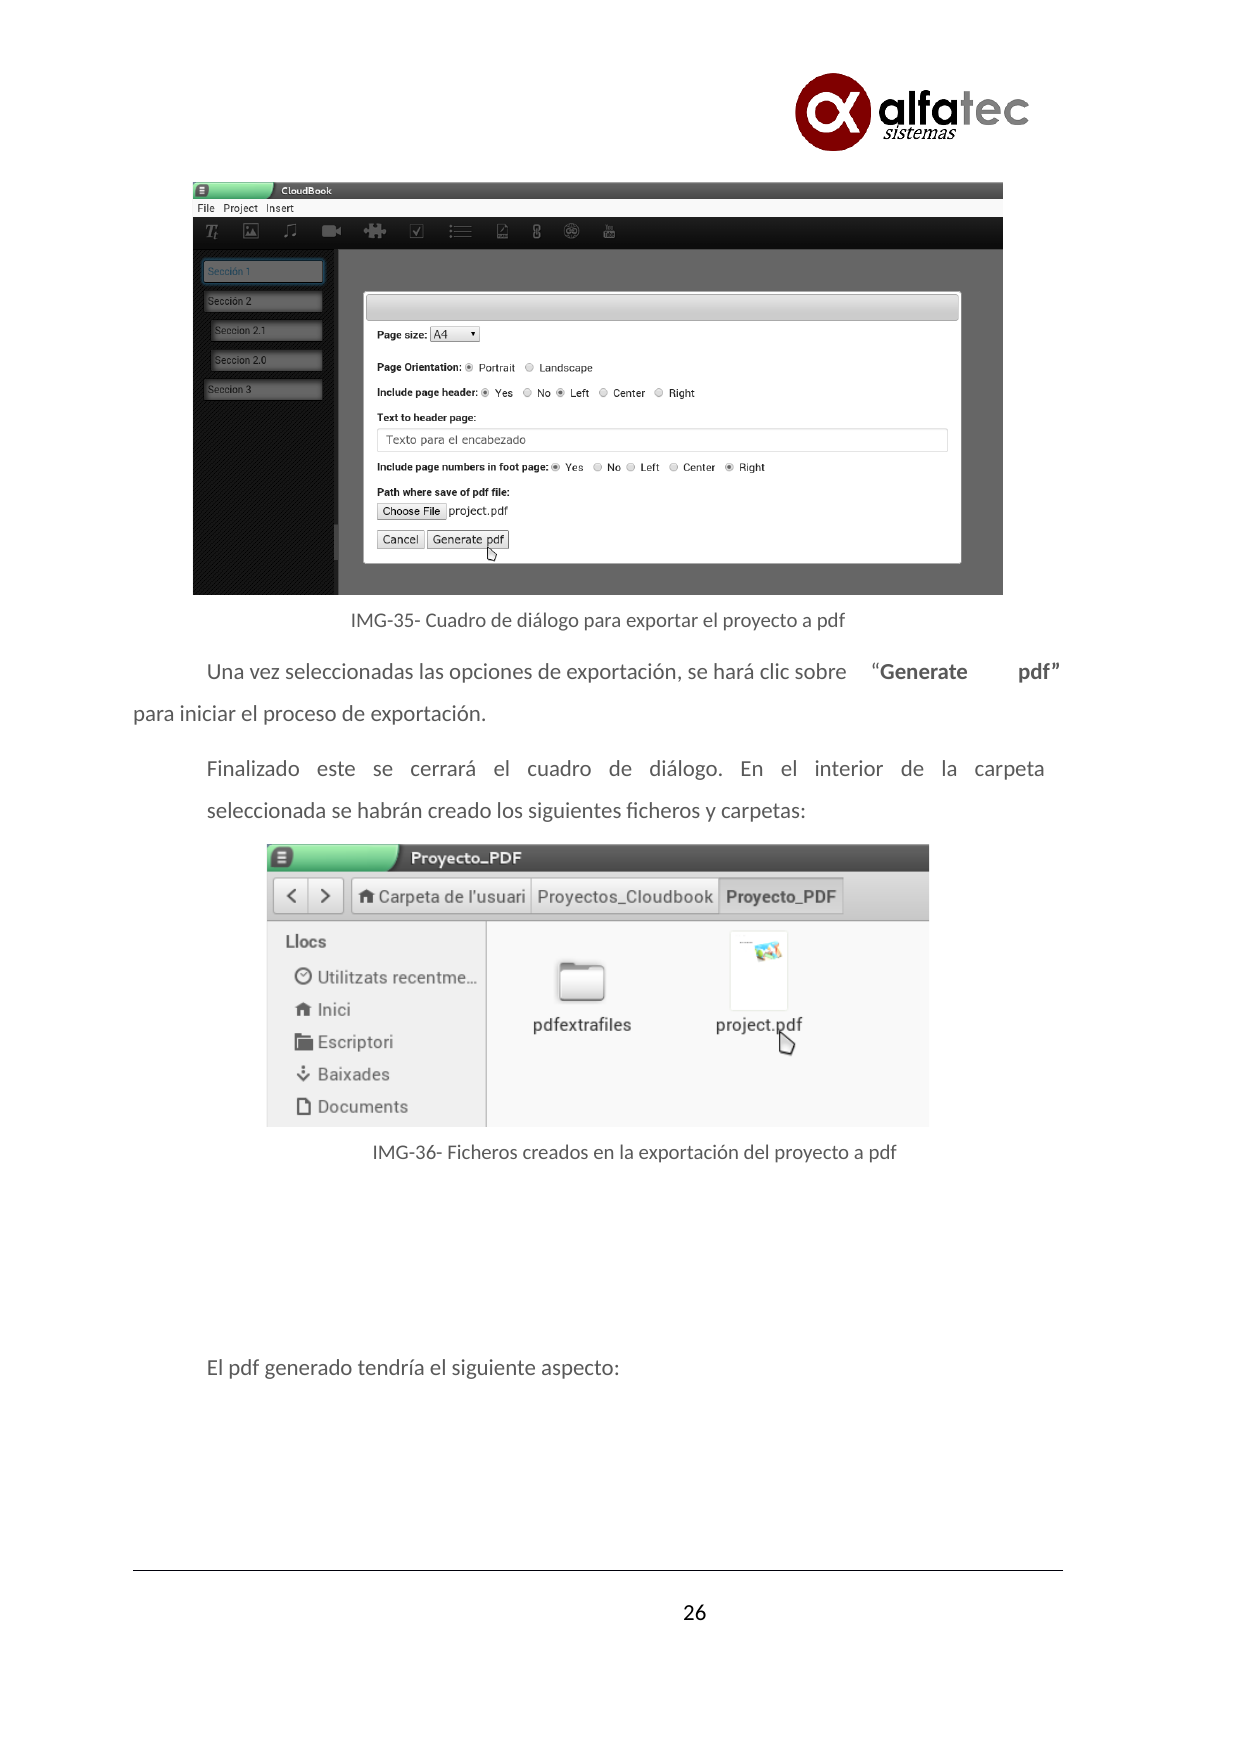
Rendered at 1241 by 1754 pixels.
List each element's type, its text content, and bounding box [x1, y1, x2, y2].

text IMG-36- Ficheros creados en la exportación del proyecto a pdf [133, 850, 1063, 1164]
text Una vez seleccionadas las opciones de exportación, se hará clic sobre “Generate pdf” para iniciar el proceso de exportación. [133, 657, 1063, 727]
text Finalizado este se cerrará el cuadro de diálogo. En el interior de la carpeta seleccionada se habrán creado los siguientes ficheros y carpetas: [133, 754, 1063, 824]
text IMG-35- Cuadro de diálogo para exportar el proyecto a pdf [133, 191, 1063, 632]
picture [795, 73, 1031, 151]
text El pdf generado tendría el siguiente aspecto: [133, 1353, 1063, 1381]
